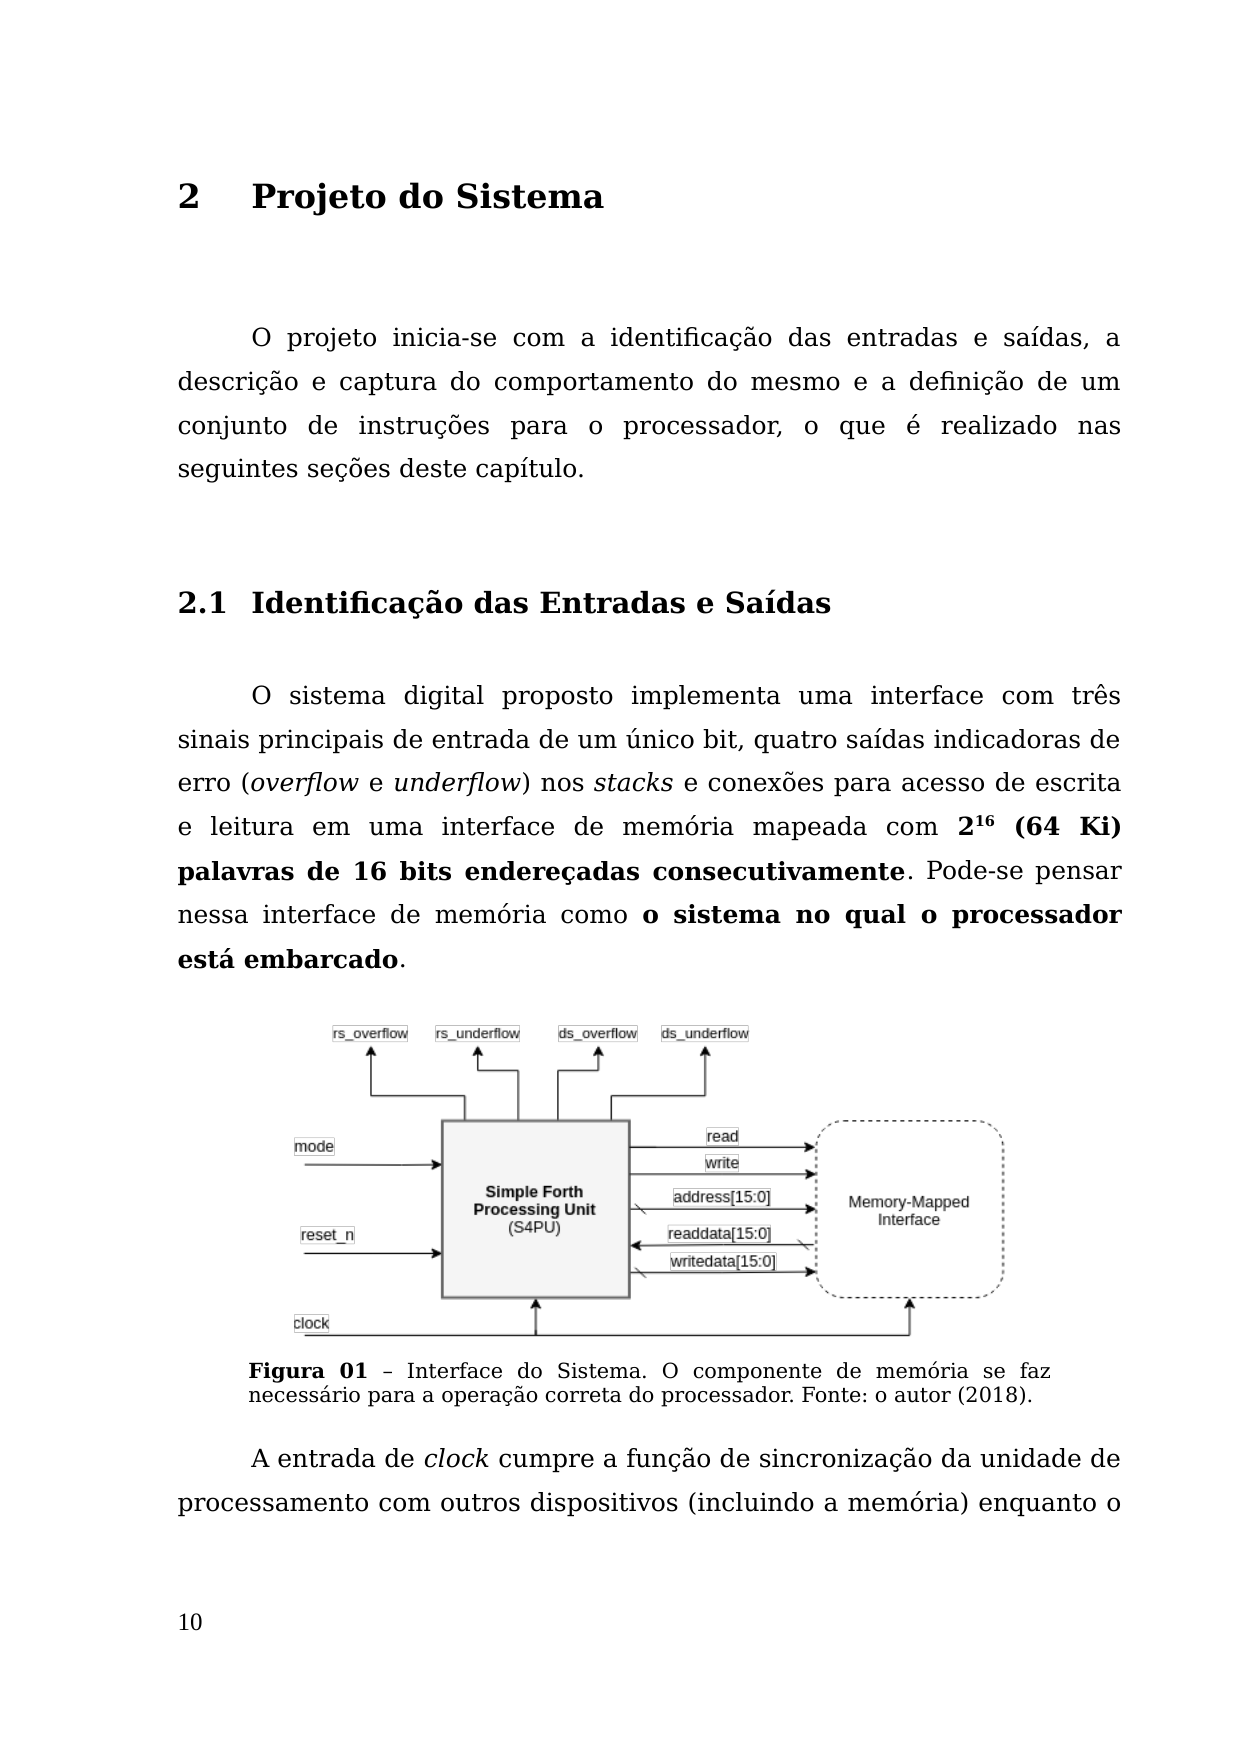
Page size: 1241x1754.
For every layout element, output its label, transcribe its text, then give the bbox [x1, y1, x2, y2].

text O projeto inicia-se com a identificação das entradas e saídas, a descrição e captura do comportamento do mesmo e a definição de um conjunto de instruções para o processador, o que é realizado nas seguintes seções deste capítulo. [177, 323, 1122, 484]
text 2 Projeto do Sistema [177, 177, 1122, 216]
text O sistema digital proposto implementa uma interface com três sinais principais de entrada de um único bit, quatro saídas indicadoras de erro (overflow e underflow) nos stacks e conexões para acesso de escrita e leitura em uma interface de memória mapeada com 216 (64 Ki) palavras de 16 bits endereçadas consecutivamente. Pode-se pensar nessa interface de memória como o sistema no qual o processador está embarcado. [177, 681, 1122, 974]
text Figura 01 – Interface do Sistema. O componente de memória se faz necessário para a operação correta do processador. Fonte: o autor (2018). [248, 1025, 1051, 1408]
picture [281, 1014, 1018, 1359]
text 2.1 Identificação das Entradas e Saídas [177, 586, 1122, 620]
text A entrada de clock cumpre a função de sincronização da unidade de processamento com outros dispositivos (incluindo a memória) enquanto o [177, 1444, 1122, 1517]
